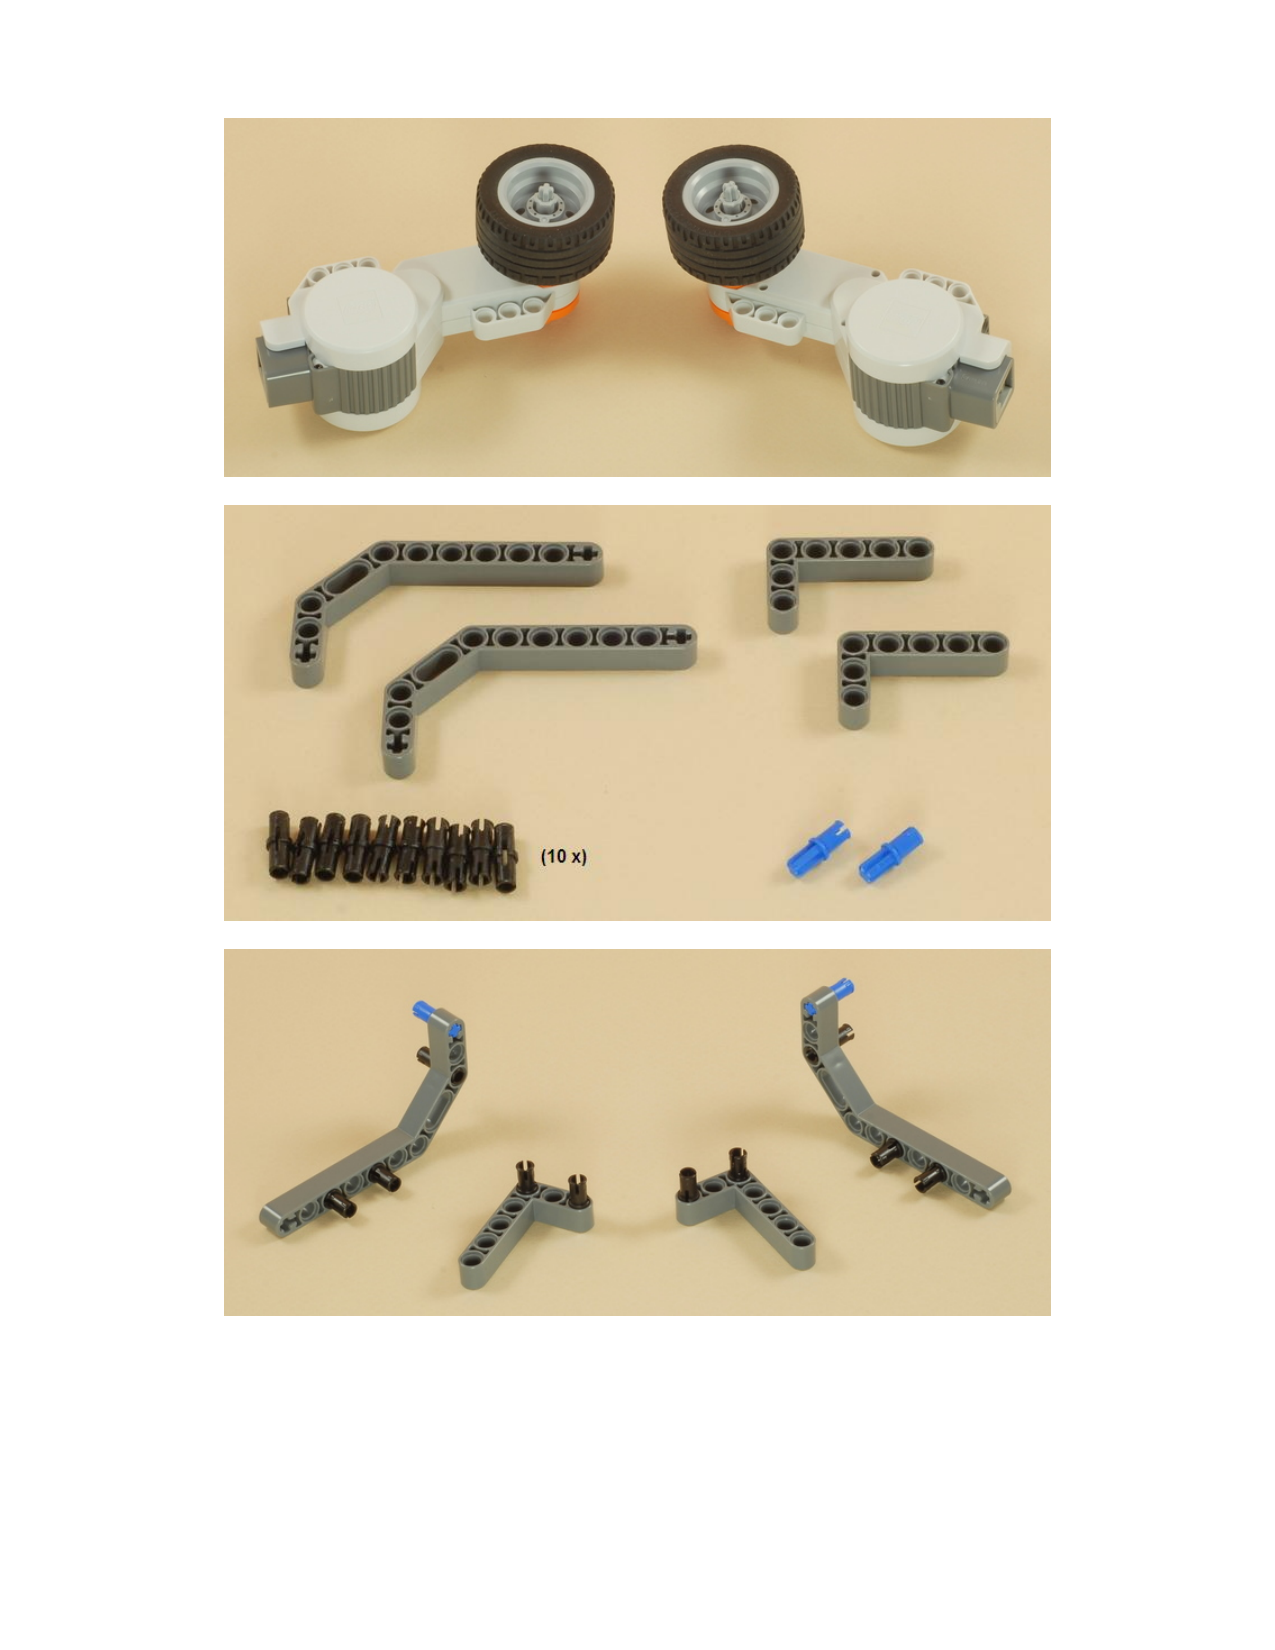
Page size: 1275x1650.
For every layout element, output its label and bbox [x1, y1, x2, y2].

picture [224, 949, 1051, 1316]
picture [224, 118, 1051, 477]
picture [224, 505, 1051, 921]
